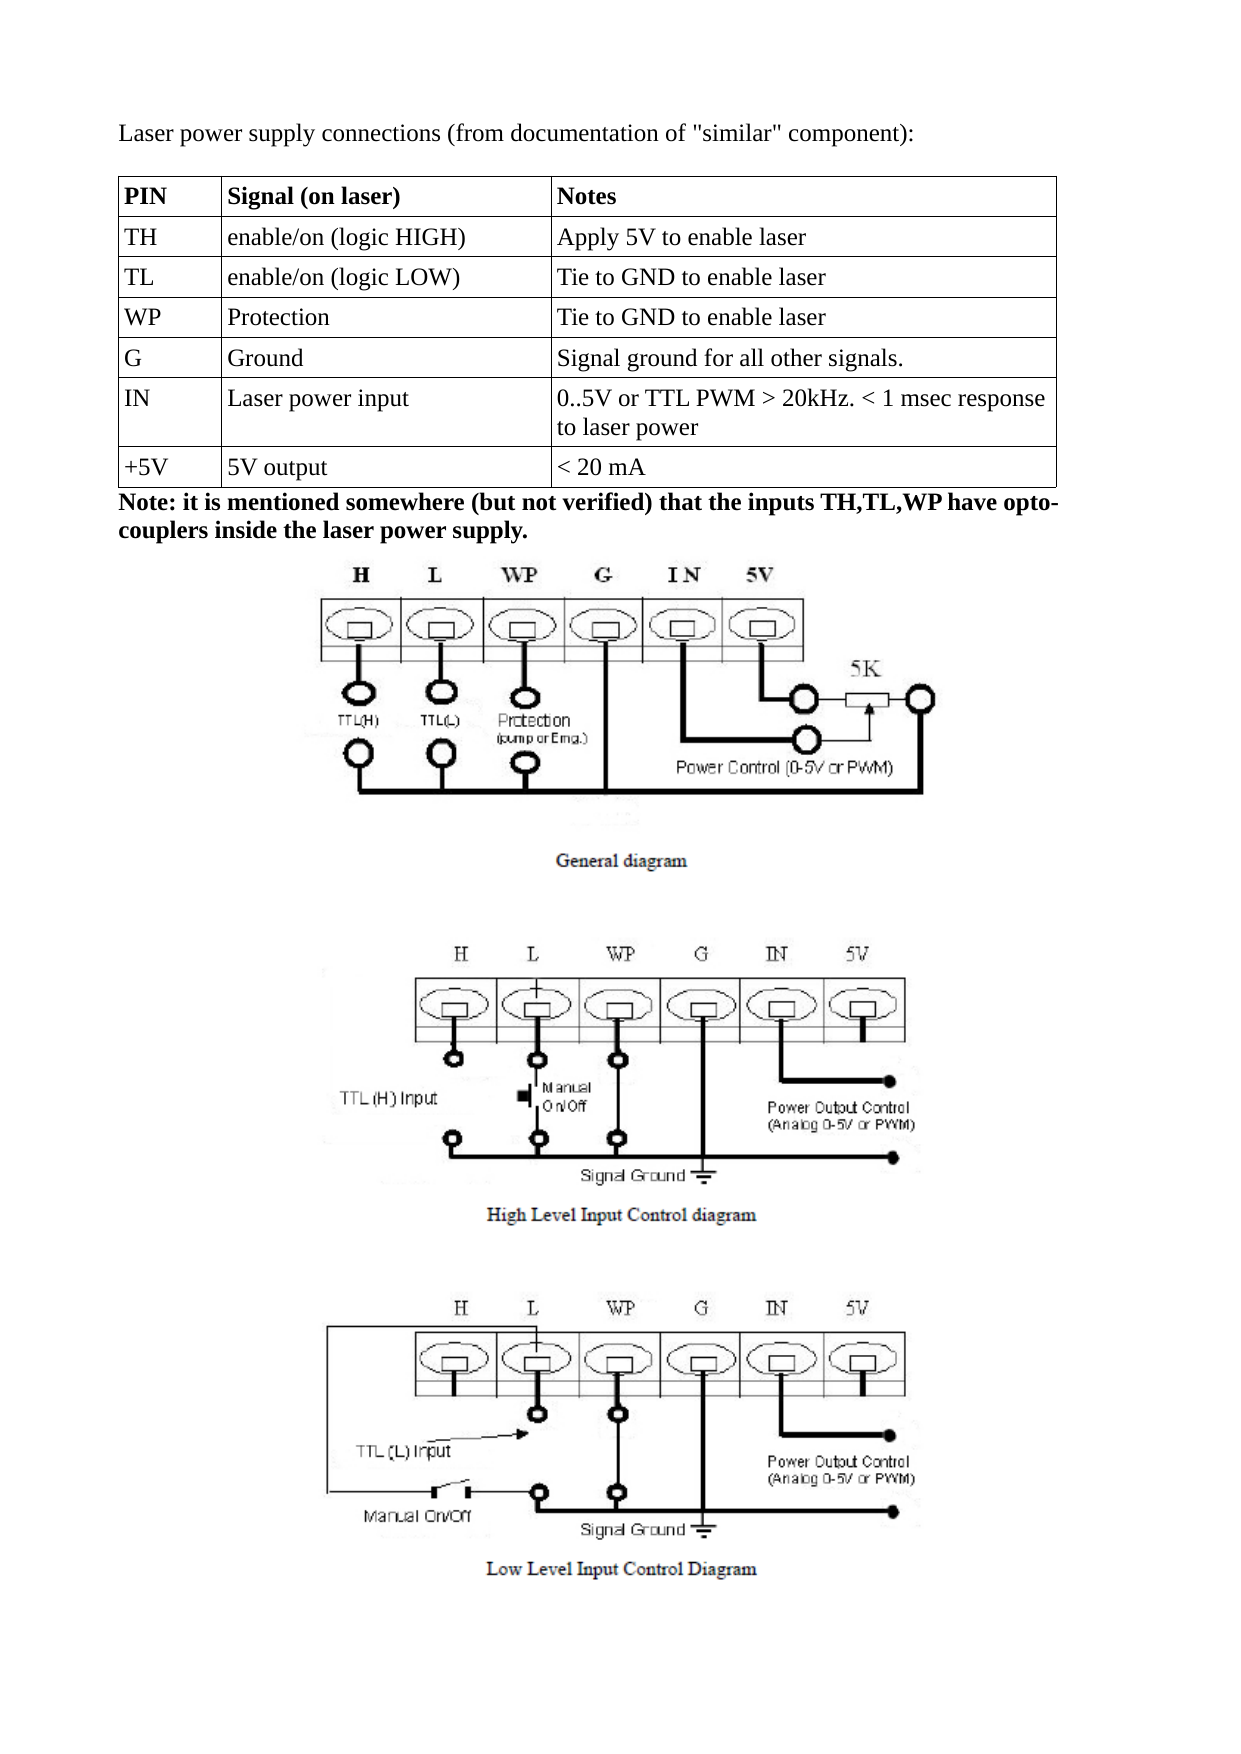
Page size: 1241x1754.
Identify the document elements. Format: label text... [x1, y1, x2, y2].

table_cell Protection [222, 298, 551, 337]
table_header Notes [552, 177, 1056, 216]
table_cell Laser power input [222, 378, 551, 446]
table_cell Tie to GND to enable laser [552, 298, 1056, 337]
table_cell TL [119, 257, 221, 297]
table_cell TH [119, 217, 221, 256]
table_cell 0..5V or TTL PWM > 20kHz. < 1 msec response to laser power [552, 378, 1056, 446]
table_cell Ground [222, 338, 551, 377]
table_header Signal (on laser) [222, 177, 551, 216]
table_cell Tie to GND to enable laser [552, 257, 1056, 297]
table_cell enable/on (logic HIGH) [222, 217, 551, 256]
table_cell +5V [119, 447, 221, 487]
table_cell Signal ground for all other signals. [552, 338, 1056, 377]
table_cell enable/on (logic LOW) [222, 257, 551, 297]
table_cell G [119, 338, 221, 377]
table_cell IN [119, 378, 221, 446]
text Note: it is mentioned somewhere (but not verified) that the inputs TH,TL,WP have opto-couplers inside the laser power supply. [118, 487, 1122, 544]
table_header PIN [119, 177, 221, 216]
table_cell 5V output [222, 447, 551, 487]
text Laser power supply connections (from documentation of "similar" component): [118, 118, 1122, 147]
table_cell Apply 5V to enable laser [552, 217, 1056, 256]
table_cell < 20 mA [552, 447, 1056, 487]
table_cell WP [119, 298, 221, 337]
